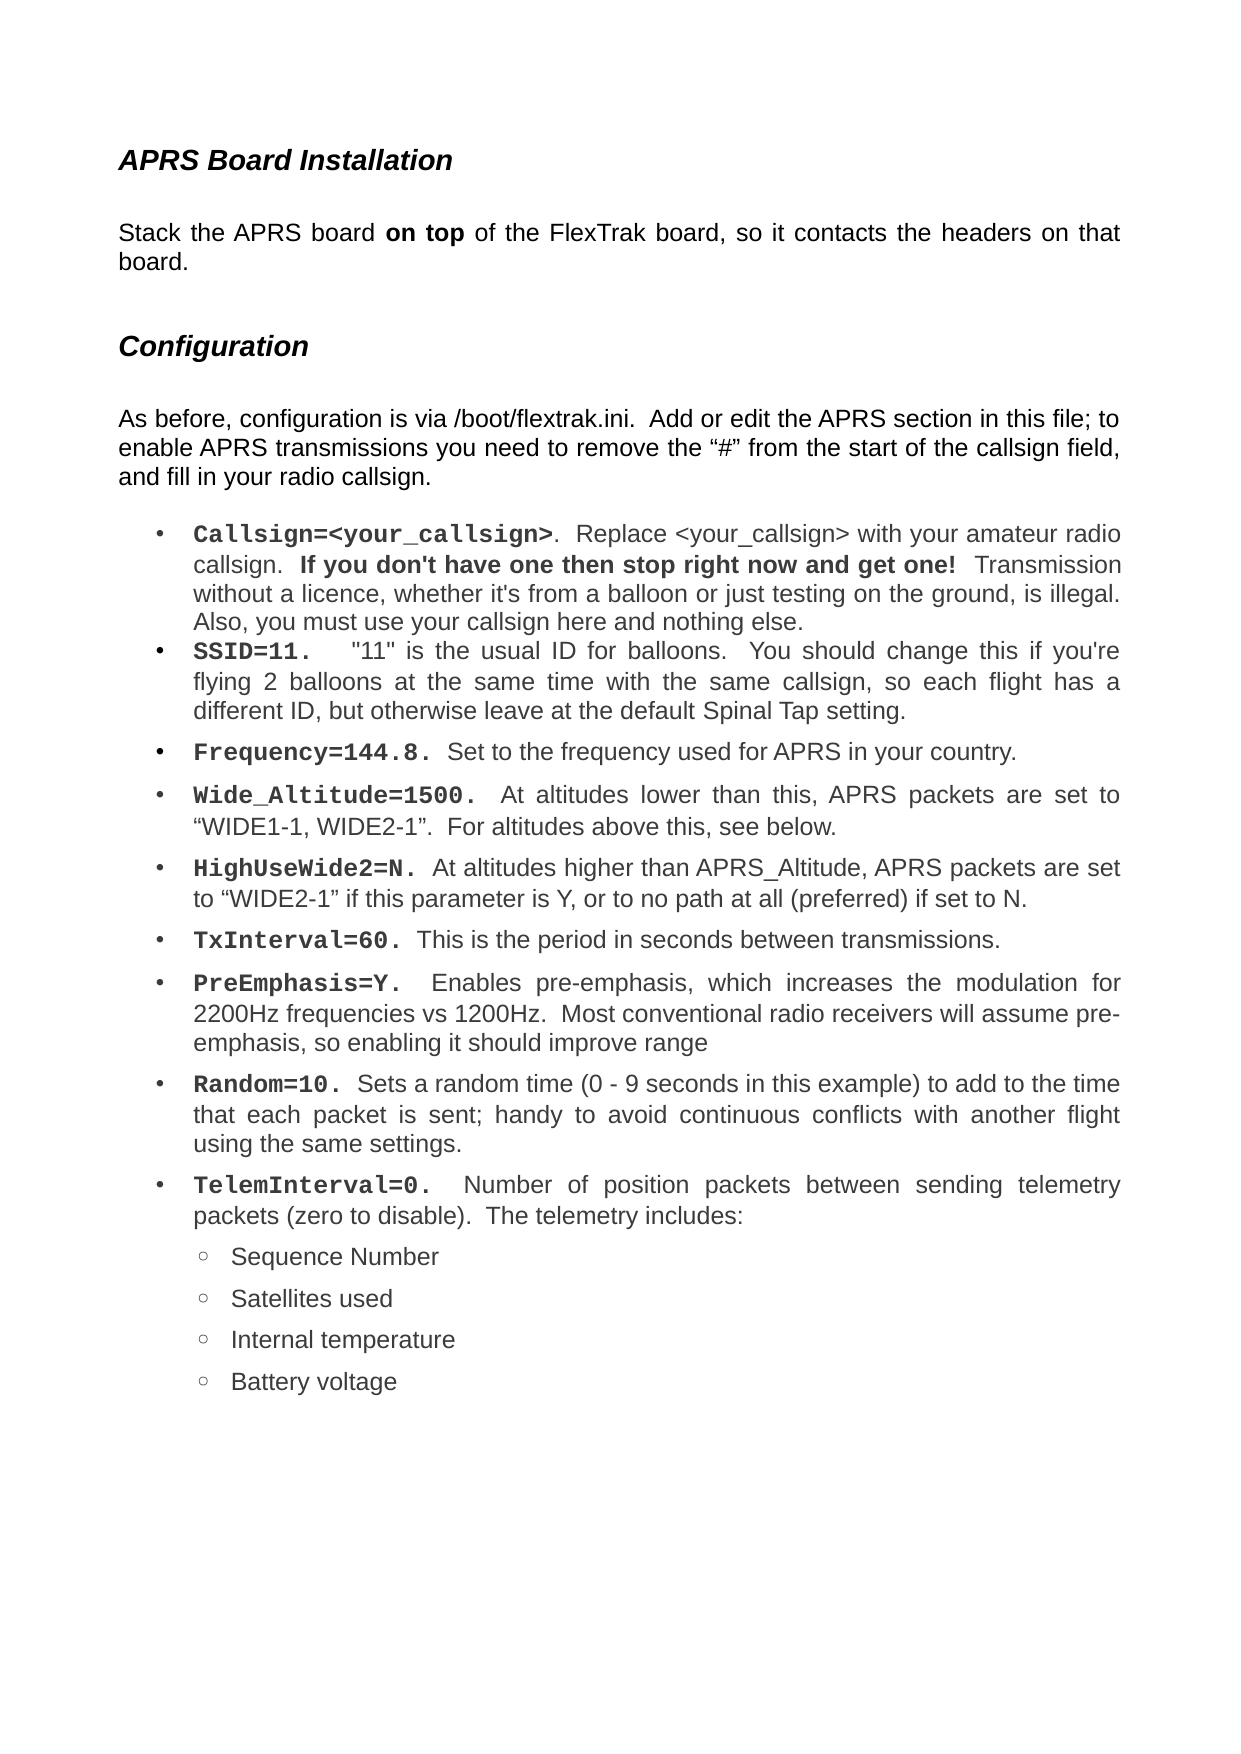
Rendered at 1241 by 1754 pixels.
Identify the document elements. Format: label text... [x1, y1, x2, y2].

list Frequency=144.8. Set to the frequency used for APRS in your country. [156, 737, 1122, 768]
list Wide_Altitude=1500. At altitudes lower than this, APRS packets are set to “WIDE1-1, WIDE2-1”. For altitudes above this, see below. [156, 781, 1122, 840]
subtitle Configuration [118, 329, 1122, 363]
text Stack the APRS board on top of the FlexTrak board, so it contacts the headers on that board. [118, 218, 1122, 275]
list Sequence Number [193, 1242, 1122, 1271]
list Battery voltage [193, 1366, 1122, 1395]
subtitle APRS Board Installation [118, 143, 1122, 177]
list TelemInterval=0. Number of position packets between sending telemetry packets (zero to disable). The telemetry includes: [156, 1170, 1122, 1230]
list Satellites used [193, 1284, 1122, 1313]
list PreEmphasis=Y. Enables pre-emphasis, which increases the modulation for 2200Hz frequencies vs 1200Hz. Most conventional radio receivers will assume pre-emphasis, so enabling it should improve range [156, 968, 1122, 1057]
list SSID=11. "11" is the usual ID for balloons. You should change this if you're flying 2 balloons at the same time with the same callsign, so each flight has a different ID, but otherwise leave at the default Spinal Tap setting. [156, 636, 1122, 724]
list Random=10. Sets a random time (0 - 9 seconds in this example) to add to the time that each packet is sent; handy to avoid continuous conflicts with another flight using the same settings. [156, 1069, 1122, 1158]
text As before, configuration is via /boot/flextrak.ini. Add or edit the APRS section in this file; to enable APRS transmissions you need to remove the “#” from the start of the callsign field, and fill in your radio callsign. [118, 404, 1122, 490]
list Callsign=<your_callsign>. Replace <your_callsign> with your amateur radio callsign. If you don't have one then stop right now and get one! Transmission without a licence, whether it's from a balloon or just testing on the ground, is illegal. Also, you must use your callsign here and nothing else. [156, 519, 1122, 636]
list Internal temperature [193, 1325, 1122, 1354]
list TxInterval=60. This is the period in seconds between transmissions. [156, 925, 1122, 956]
list HighUseWide2=N. At altitudes higher than APRS_Altitude, APRS packets are set to “WIDE2-1” if this parameter is Y, or to no path at all (preferred) if set to N. [156, 853, 1122, 912]
